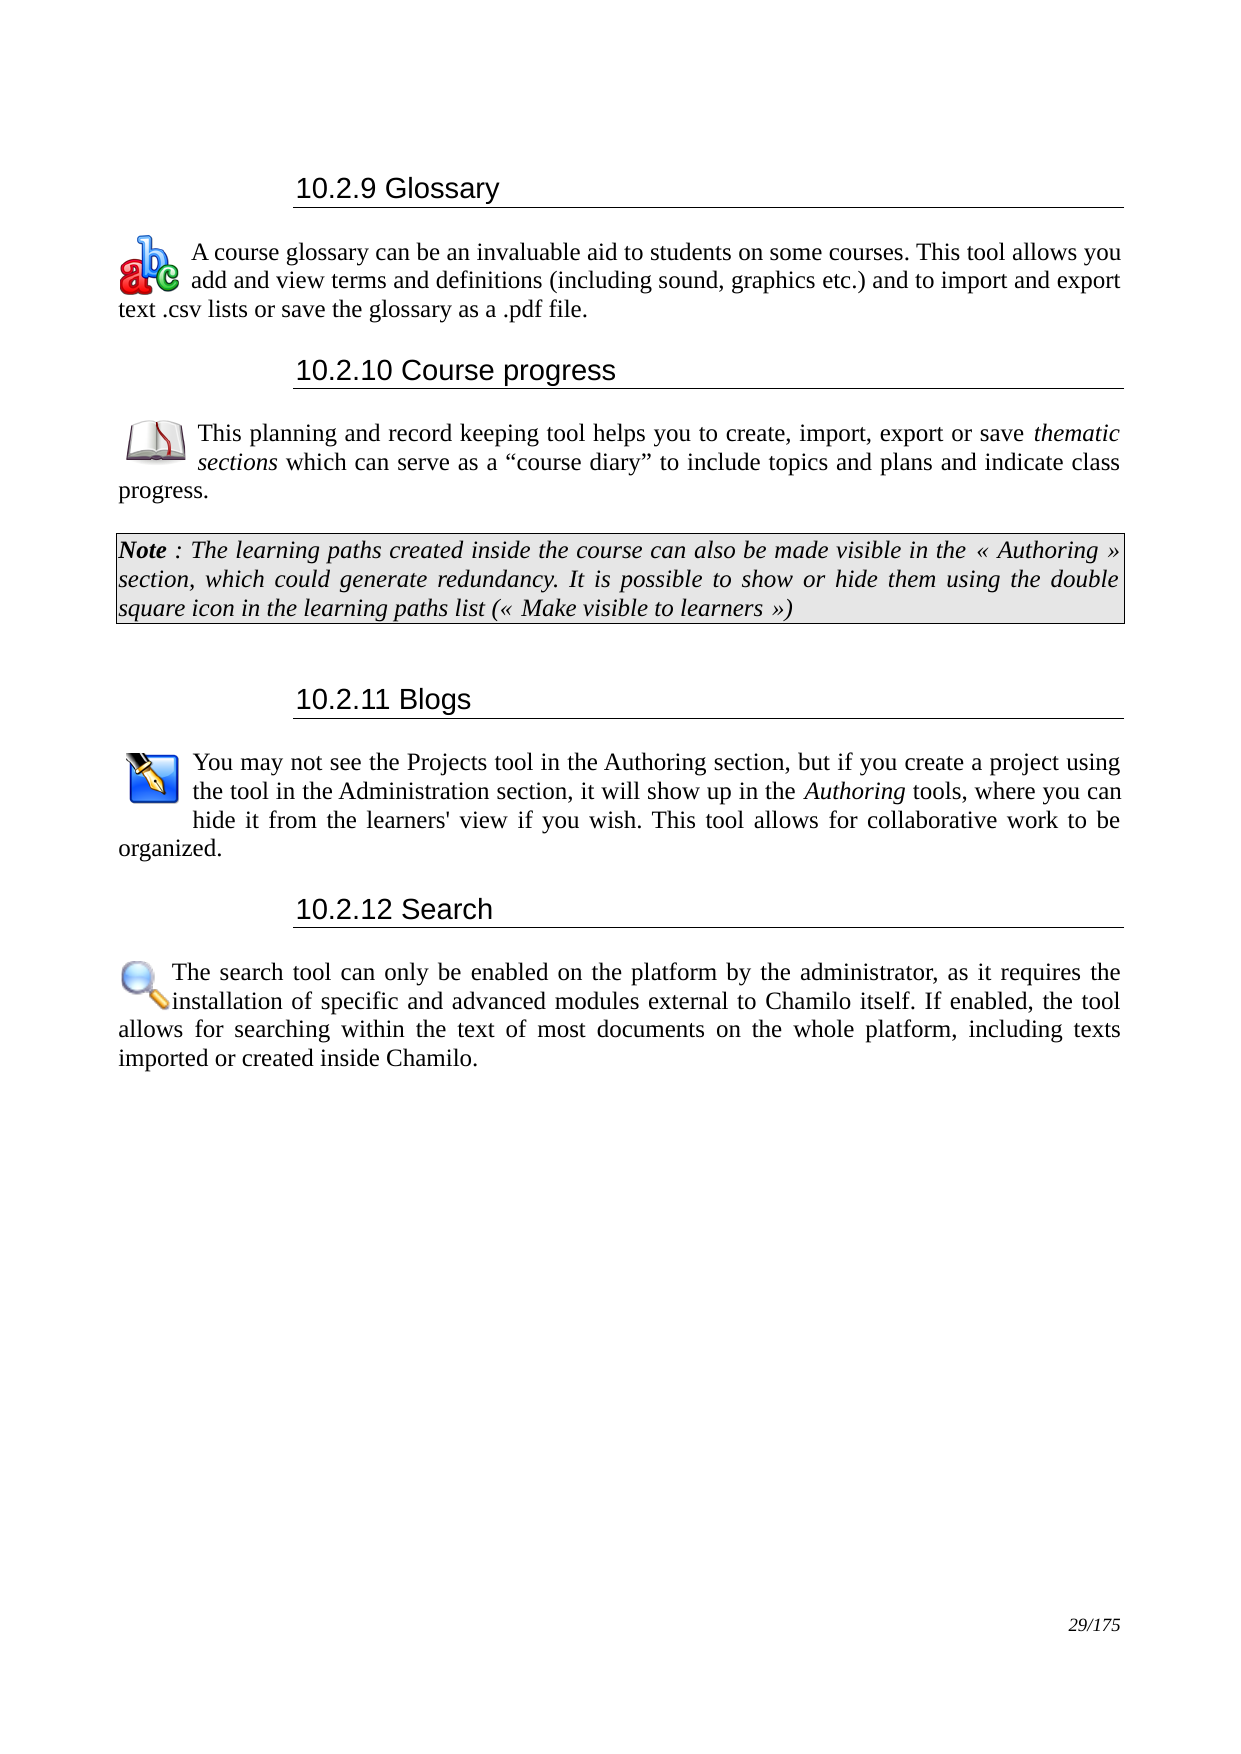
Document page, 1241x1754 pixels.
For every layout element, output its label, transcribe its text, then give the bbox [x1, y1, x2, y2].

text This planning and record keeping tool helps you to create, import, export or save thematic sections which can serve as a “course diary” to include topics and plans and indicate class progress. [118, 418, 1122, 504]
text You may not see the Projects tool in the Authoring section, but if you create a project using the tool in the Administration section, it will show up in the Authoring tools, where you can hide it from the learners' view if you wish. This tool allows for collaborative work to be organized. [118, 747, 1122, 862]
picture [121, 961, 172, 1012]
text A course glossary can be an invaluable aid to students on some courses. This tool allows you add and view terms and definitions (including sound, graphics etc.) and to import and export text .csv lists or save the glossary as a .pdf file. [118, 237, 1122, 323]
subtitle Blogs [293, 682, 1124, 718]
subtitle Search [293, 892, 1124, 927]
picture [121, 747, 181, 807]
picture [126, 411, 186, 471]
text The search tool can only be enabled on the platform by the administrator, as it requires the installation of specific and advanced modules external to Chamilo itself. If enabled, the tool allows for searching within the text of most documents on the whole platform, including texts imported or created inside Chamilo. [118, 957, 1122, 1072]
subtitle Glossary [293, 172, 1124, 207]
text Note : The learning paths created inside the course can also be made visible in the « Authoring » section, which could generate redundancy. It is possible to show or hide them using the double square icon in the learning paths list (« Make visible to learners ») [117, 534, 1124, 623]
subtitle Course progress [293, 353, 1124, 388]
picture [120, 235, 179, 295]
